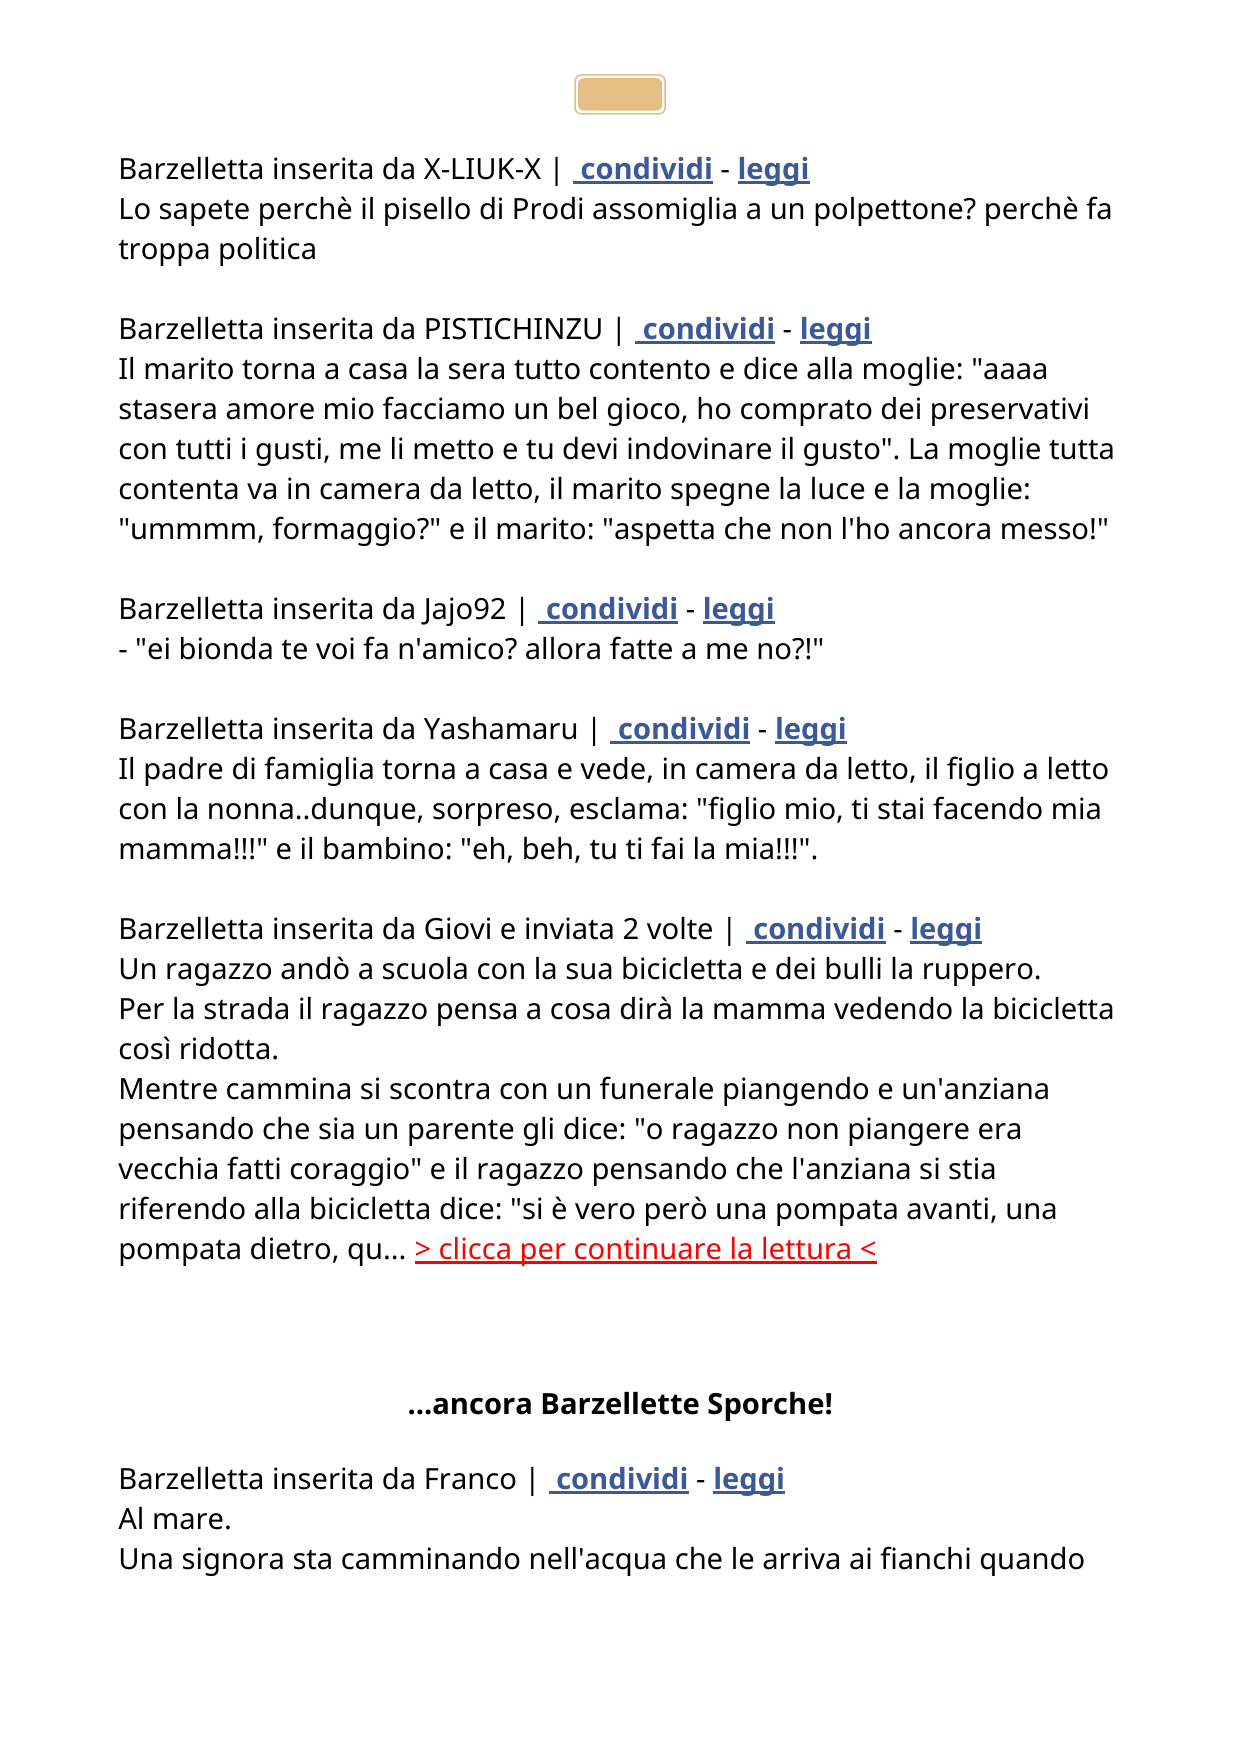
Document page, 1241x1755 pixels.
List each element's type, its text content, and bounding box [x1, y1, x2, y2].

text Il marito torna a casa la sera tutto contento e dice alla moglie: "aaaa stasera amore mio facciamo un bel gioco, ho comprato dei preservativi con tutti i gusti, me li metto e tu devi indovinare il gusto". La moglie tutta contenta va in camera da letto, il marito spegne la luce e la moglie: "ummmm, formaggio?" e il marito: "aspetta che non l'ho ancora messo!" [118, 348, 1122, 548]
text Barzelletta inserita da Yashamaru | condividi - leggi [118, 668, 1122, 748]
text Barzelletta inserita da PISTICHINZU | condividi - leggi [118, 268, 1122, 348]
text Barzelletta inserita da Franco | condividi - leggi [118, 1458, 1122, 1498]
text Barzelletta inserita da Giovi e inviata 2 volte | condividi - leggi [118, 868, 1122, 948]
text - "ei bionda te voi fa n'amico? allora fatte a me no?!" [118, 628, 1122, 668]
text ...ancora Barzellette Sporche! [118, 1383, 1122, 1423]
text Barzelletta inserita da Jajo92 | condividi - leggi [118, 548, 1122, 628]
text Un ragazzo andò a scuola con la sua bicicletta e dei bulli la ruppero. Per la strada il ragazzo pensa a cosa dirà la mamma vedendo la bicicletta così ridotta. Mentre cammina si scontra con un funerale piangendo e un'anziana pensando che sia un parente gli dice: "o ragazzo non piangere era vecchia fatti coraggio" e il ragazzo pensando che l'anziana si stia riferendo alla bicicletta dice: "si è vero però una pompata avanti, una pompata dietro, qu... > clicca per continuare la lettura < [118, 948, 1122, 1268]
text Al mare. Una signora sta camminando nell'acqua che le arriva ai fianchi quando [118, 1498, 1122, 1578]
text Il padre di famiglia torna a casa e vede, in camera da letto, il figlio a letto con la nonna..dunque, sorpreso, esclama: "figlio mio, ti stai facendo mia mamma!!!" e il bambino: "eh, beh, tu ti fai la mia!!!". [118, 748, 1122, 868]
text Barzelletta inserita da X-LIUK-X | condividi - leggi [118, 148, 1122, 188]
text Lo sapete perchè il pisello di Prodi assomiglia a un polpettone? perchè fa troppa politica [118, 188, 1122, 268]
